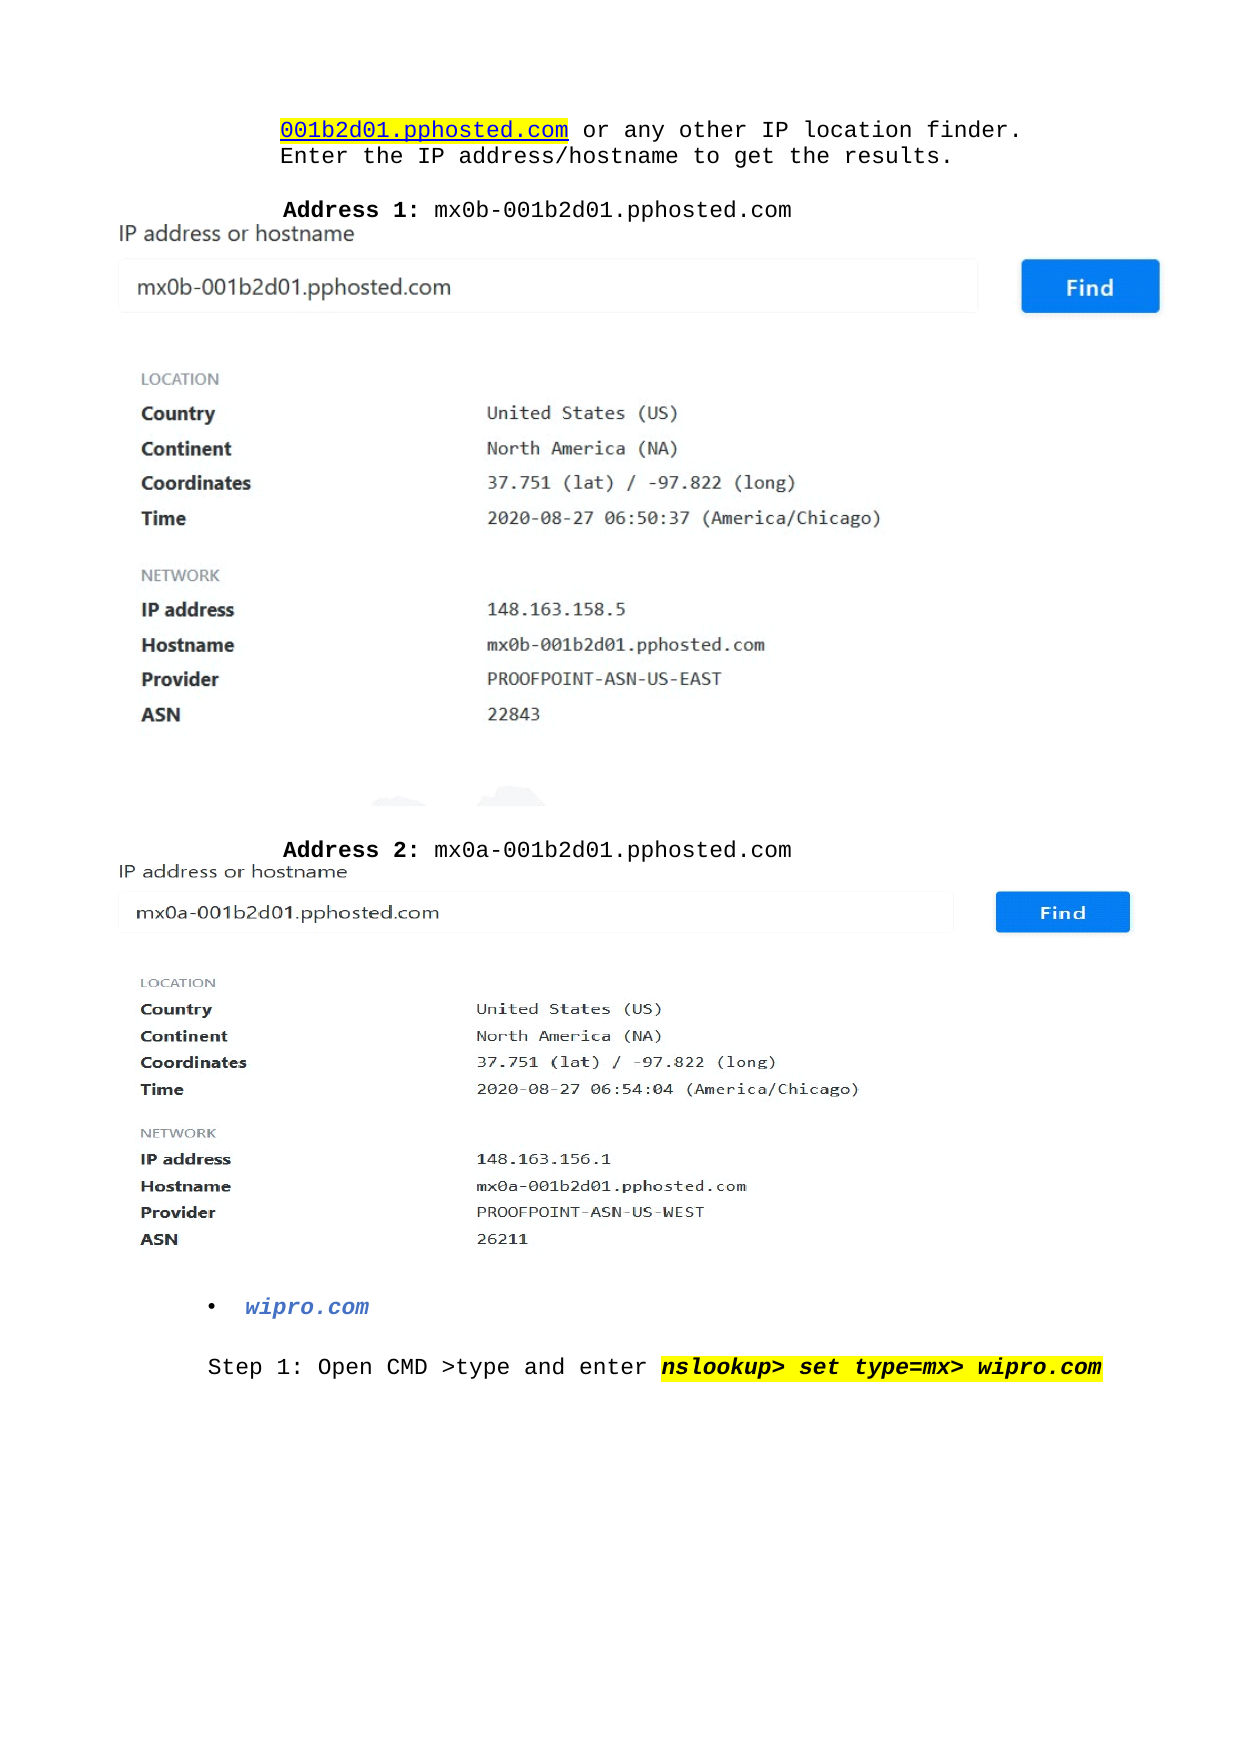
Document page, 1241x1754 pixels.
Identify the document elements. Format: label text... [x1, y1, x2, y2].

text Address 2: mx0a-001b2d01.pphosted.com [283, 838, 1122, 864]
list wipro.com [198, 1295, 1122, 1321]
text Address 1: mx0b-001b2d01.pphosted.com [283, 198, 1122, 224]
text Step 1: Open CMD >type and enter nslookup> set type=mx> wipro.com [208, 1356, 1122, 1382]
text 001b2d01.pphosted.com or any other IP location finder. Enter the IP address/hostname to get the results. [208, 118, 1032, 170]
